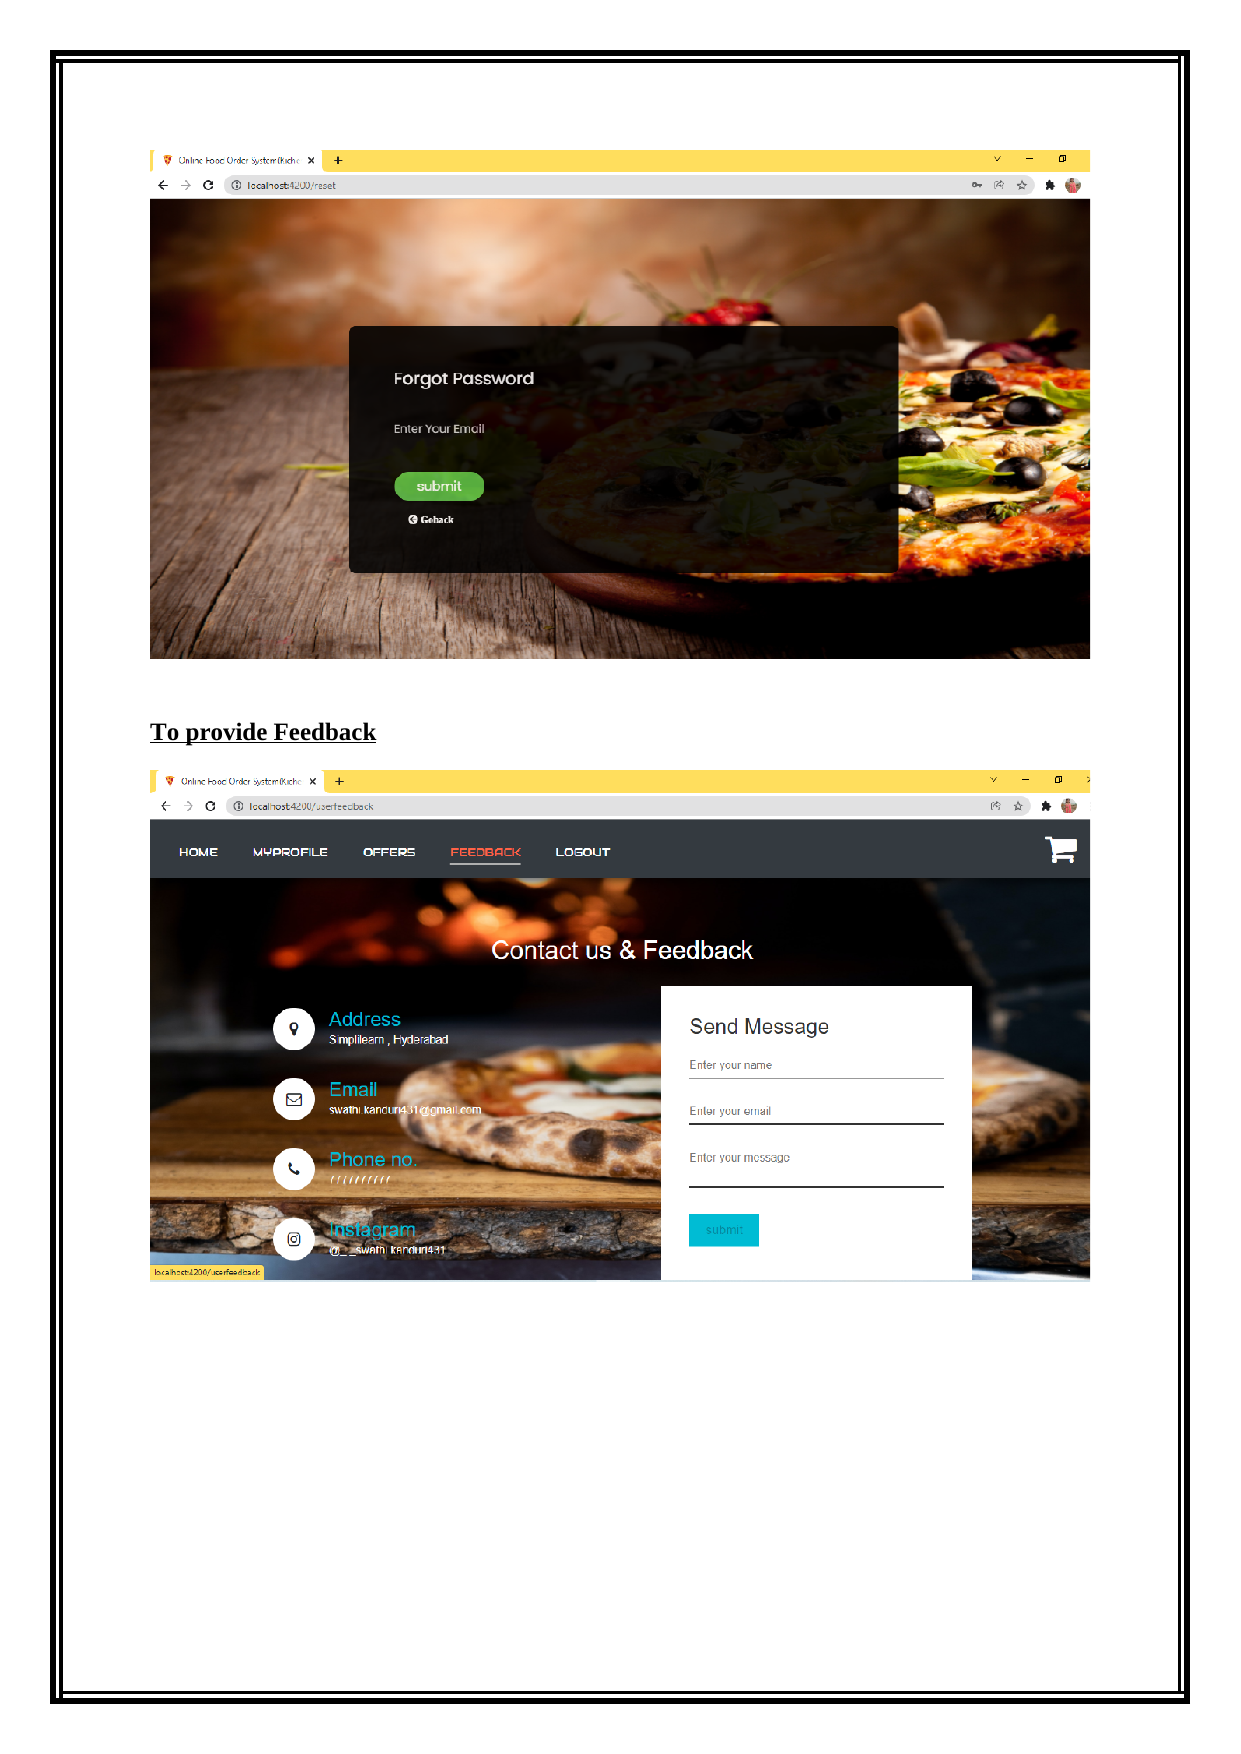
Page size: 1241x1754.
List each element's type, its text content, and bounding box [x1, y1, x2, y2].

text To provide Feedback [150, 717, 1090, 746]
picture [150, 150, 1091, 659]
picture [150, 770, 1091, 1282]
